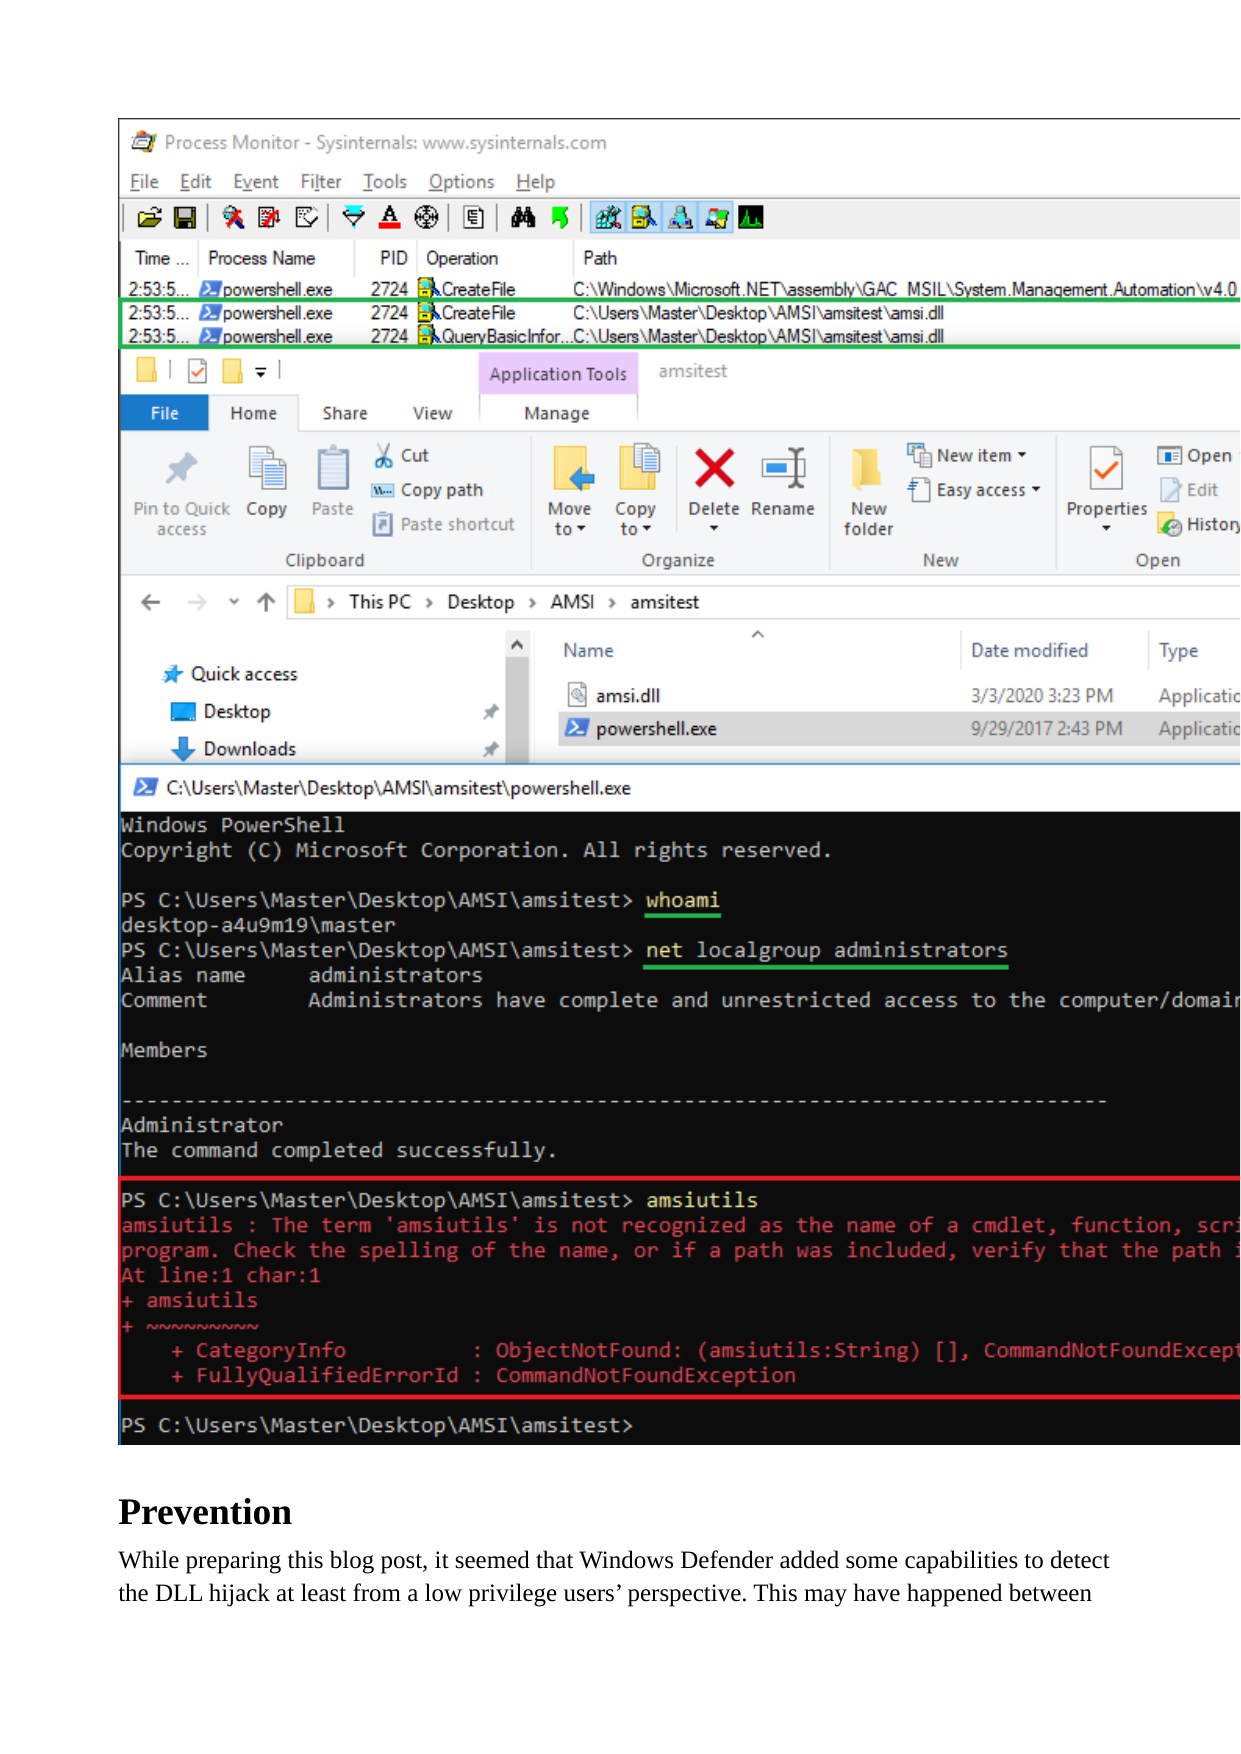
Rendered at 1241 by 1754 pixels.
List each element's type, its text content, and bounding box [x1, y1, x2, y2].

picture [118, 118, 1241, 1445]
subtitle Prevention [118, 1490, 1122, 1533]
text While preparing this blog post, it seemed that Windows Defender added some capabilities to detect the DLL hijack at least from a low privilege users’ perspective. This may have happened between [118, 1545, 1122, 1607]
